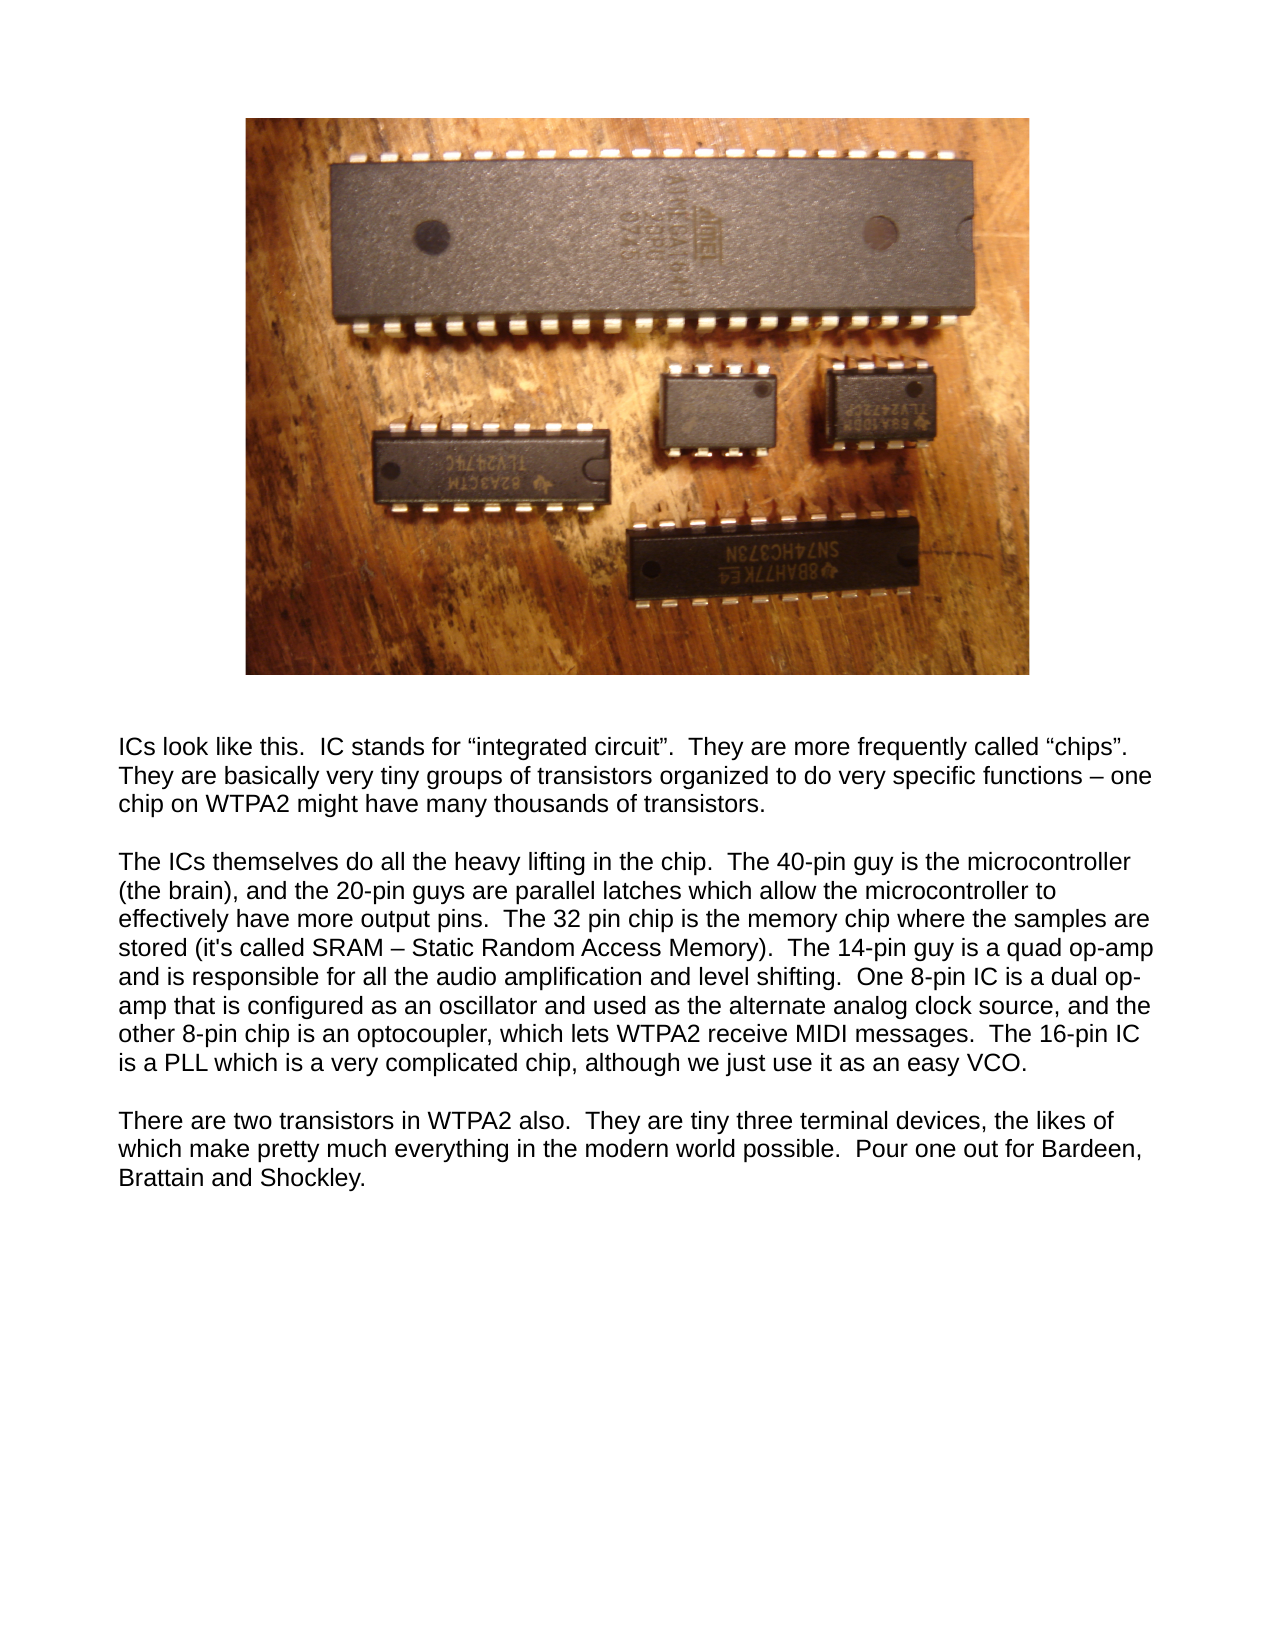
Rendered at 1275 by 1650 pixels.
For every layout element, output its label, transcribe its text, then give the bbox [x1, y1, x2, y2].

text The ICs themselves do all the heavy lifting in the chip. The 40-pin guy is the microcontroller (the brain), and the 20-pin guys are parallel latches which allow the microcontroller to effectively have more output pins. The 32 pin chip is the memory chip where the samples are stored (it's called SRAM – Static Random Access Memory). The 14-pin guy is a quad op-amp and is responsible for all the audio amplification and level shifting. One 8-pin IC is a dual op-amp that is configured as an oscillator and used as the alternate analog clock source, and the other 8-pin chip is an optocoupler, which lets WTPA2 receive MIDI messages. The 16-pin IC is a PLL which is a very complicated chip, although we just use it as an easy VCO. [118, 847, 1157, 1077]
picture [245, 118, 1030, 675]
text ICs look like this. IC stands for “integrated circuit”. They are more frequently called “chips”. They are basically very tiny groups of transistors organized to do very specific functions – one chip on WTPA2 might have many thousands of transistors. [118, 732, 1157, 818]
text There are two transistors in WTPA2 also. They are tiny three terminal devices, the likes of which make pretty much everything in the modern world possible. Pour one out for Bardeen, Brattain and Shockley. [118, 1106, 1157, 1192]
